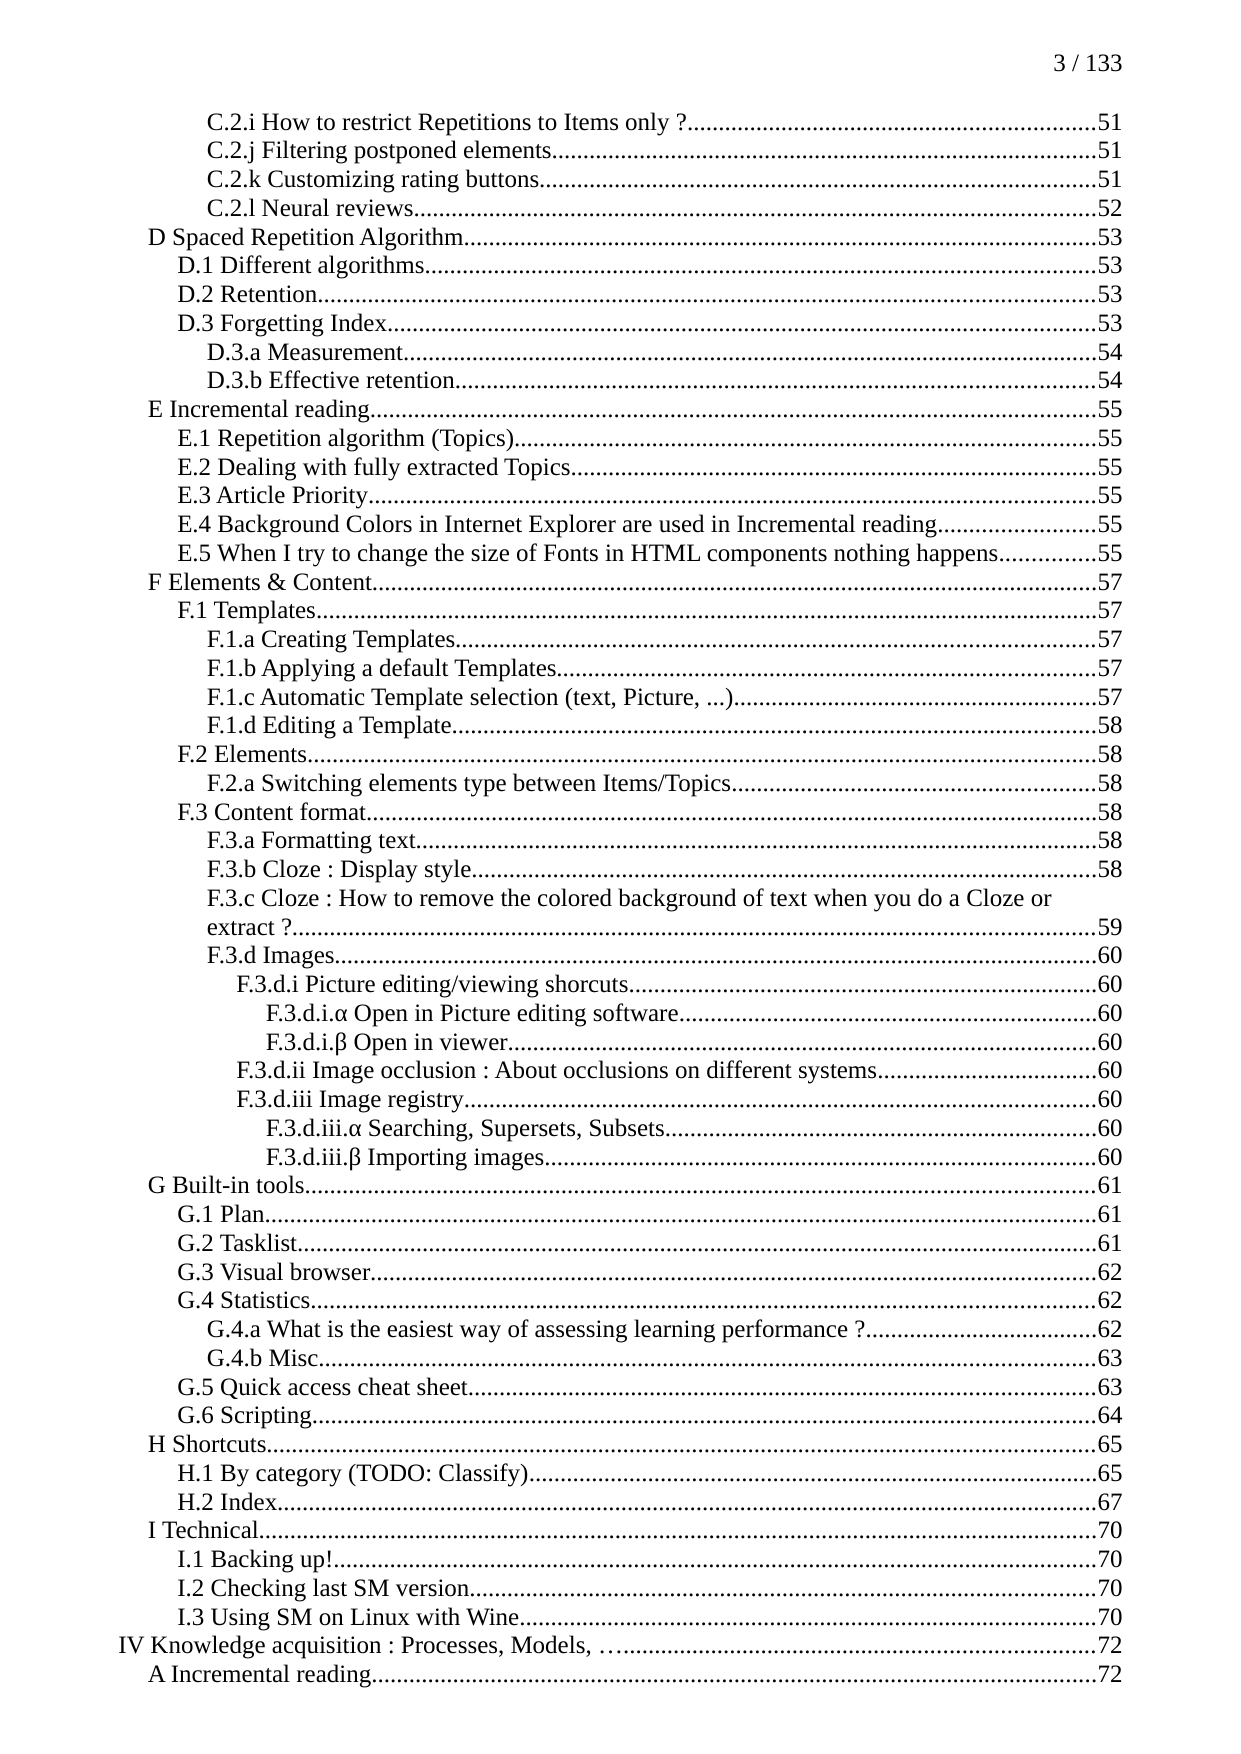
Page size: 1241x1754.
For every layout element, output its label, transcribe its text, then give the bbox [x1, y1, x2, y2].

text G.6 Scripting 64 [177, 1401, 1122, 1429]
text F.3 Content format 58 [177, 797, 1122, 826]
text G.4.a What is the easiest way of assessing learning performance ? 62 [207, 1314, 1122, 1343]
text D.3 Forgetting Index 53 [177, 308, 1122, 337]
text I.1 Backing up! 70 [177, 1544, 1122, 1573]
text E.5 When I try to change the size of Fonts in HTML components nothing happens 55 [177, 538, 1122, 567]
text F.3.d.iii.β Importing images 60 [266, 1142, 1122, 1171]
text F.3.d.ii Image occlusion : About occlusions on different systems 60 [236, 1056, 1122, 1084]
text H.1 By category (TODO: Classify) 65 [177, 1458, 1122, 1487]
text D.3.a Measurement 54 [207, 337, 1122, 366]
text H Shortcuts 65 [148, 1429, 1122, 1458]
text D.1 Different algorithms 53 [177, 251, 1122, 279]
text C.2.l Neural reviews 52 [207, 193, 1122, 222]
text F.3.d.i.β Open in viewer 60 [266, 1027, 1122, 1056]
text F.2.a Switching elements type between Items/Topics 58 [207, 768, 1122, 797]
text C.2.i How to restrict Repetitions to Items only ? 51 [207, 107, 1122, 136]
text D.3.b Effective retention 54 [207, 366, 1122, 394]
text A Incremental reading 72 [148, 1659, 1122, 1688]
text F.1.c Automatic Template selection (text, Picture, ...) 57 [207, 682, 1122, 711]
text I.3 Using SM on Linux with Wine 70 [177, 1602, 1122, 1631]
text F.2 Elements 58 [177, 739, 1122, 768]
text E.2 Dealing with fully extracted Topics 55 [177, 452, 1122, 481]
text E.4 Background Colors in Internet Explorer are used in Incremental reading 55 [177, 509, 1122, 538]
text E.3 Article Priority 55 [177, 481, 1122, 509]
text G.1 Plan 61 [177, 1199, 1122, 1228]
text F.3.b Cloze : Display style 58 [207, 854, 1122, 883]
text F.1.d Editing a Template 58 [207, 711, 1122, 739]
text F.3.d.i.α Open in Picture editing software 60 [266, 998, 1122, 1027]
text D.2 Retention 53 [177, 279, 1122, 308]
text F.3.d.i Picture editing/viewing shorcuts 60 [236, 969, 1122, 998]
text E.1 Repetition algorithm (Topics) 55 [177, 423, 1122, 452]
text E Incremental reading 55 [148, 394, 1122, 423]
text G.4 Statistics 62 [177, 1286, 1122, 1314]
text G.5 Quick access cheat sheet 63 [177, 1372, 1122, 1401]
text I.2 Checking last SM version 70 [177, 1573, 1122, 1602]
text F.3.a Formatting text 58 [207, 826, 1122, 854]
text C.2.k Customizing rating buttons 51 [207, 164, 1122, 193]
text F.3.c Cloze : How to remove the colored background of text when you do a Cloze or extract ? 59 [207, 883, 1122, 941]
text IV Knowledge acquisition : Processes, Models, … 72 [118, 1631, 1122, 1659]
text C.2.j Filtering postponed elements 51 [207, 136, 1122, 164]
text F.3.d.iii Image registry 60 [236, 1084, 1122, 1113]
text F.1 Templates 57 [177, 596, 1122, 624]
text F.1.b Applying a default Templates 57 [207, 653, 1122, 682]
text H.2 Index 67 [177, 1487, 1122, 1516]
text D Spaced Repetition Algorithm 53 [148, 222, 1122, 251]
text F.3.d Images 60 [207, 941, 1122, 969]
text I Technical 70 [148, 1516, 1122, 1544]
text G.3 Visual browser 62 [177, 1257, 1122, 1286]
text G.2 Tasklist 61 [177, 1228, 1122, 1257]
text F.1.a Creating Templates 57 [207, 624, 1122, 653]
text F Elements & Content 57 [148, 567, 1122, 596]
text G Built-in tools 61 [148, 1171, 1122, 1199]
text F.3.d.iii.α Searching, Supersets, Subsets 60 [266, 1113, 1122, 1142]
text G.4.b Misc 63 [207, 1343, 1122, 1372]
